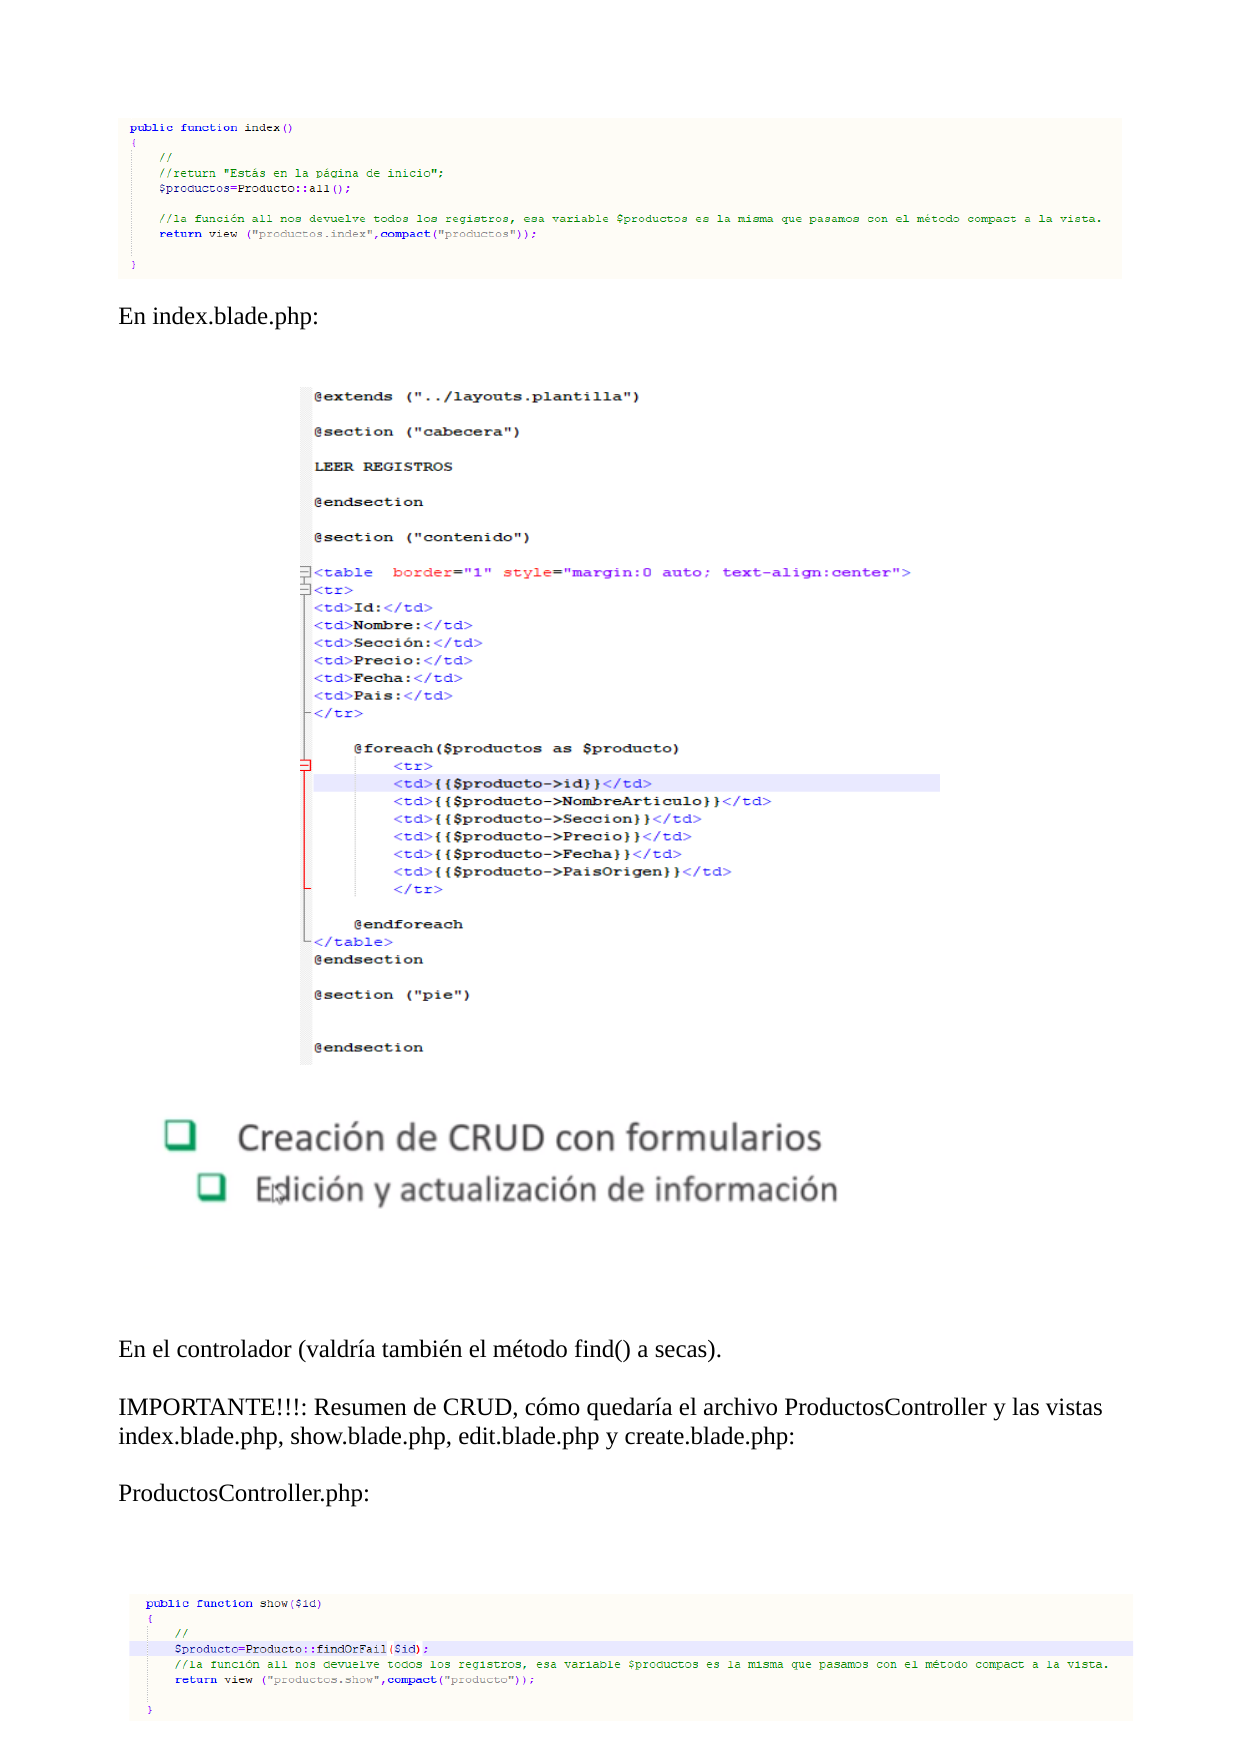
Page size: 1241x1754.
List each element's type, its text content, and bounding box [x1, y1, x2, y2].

text ProductosController.php: [118, 1478, 1122, 1507]
text IMPORTANTE!!!: Resumen de CRUD, cómo quedaría el archivo ProductosController y las vistas index.blade.php, show.blade.php, edit.blade.php y create.blade.php: [118, 1392, 1122, 1449]
picture [141, 1101, 1099, 1306]
text En el controlador (valdría también el método find() a secas). [118, 1334, 1122, 1363]
picture [300, 387, 940, 1065]
picture [129, 1594, 1134, 1721]
picture [118, 118, 1122, 301]
text En index.blade.php: [118, 279, 1122, 330]
